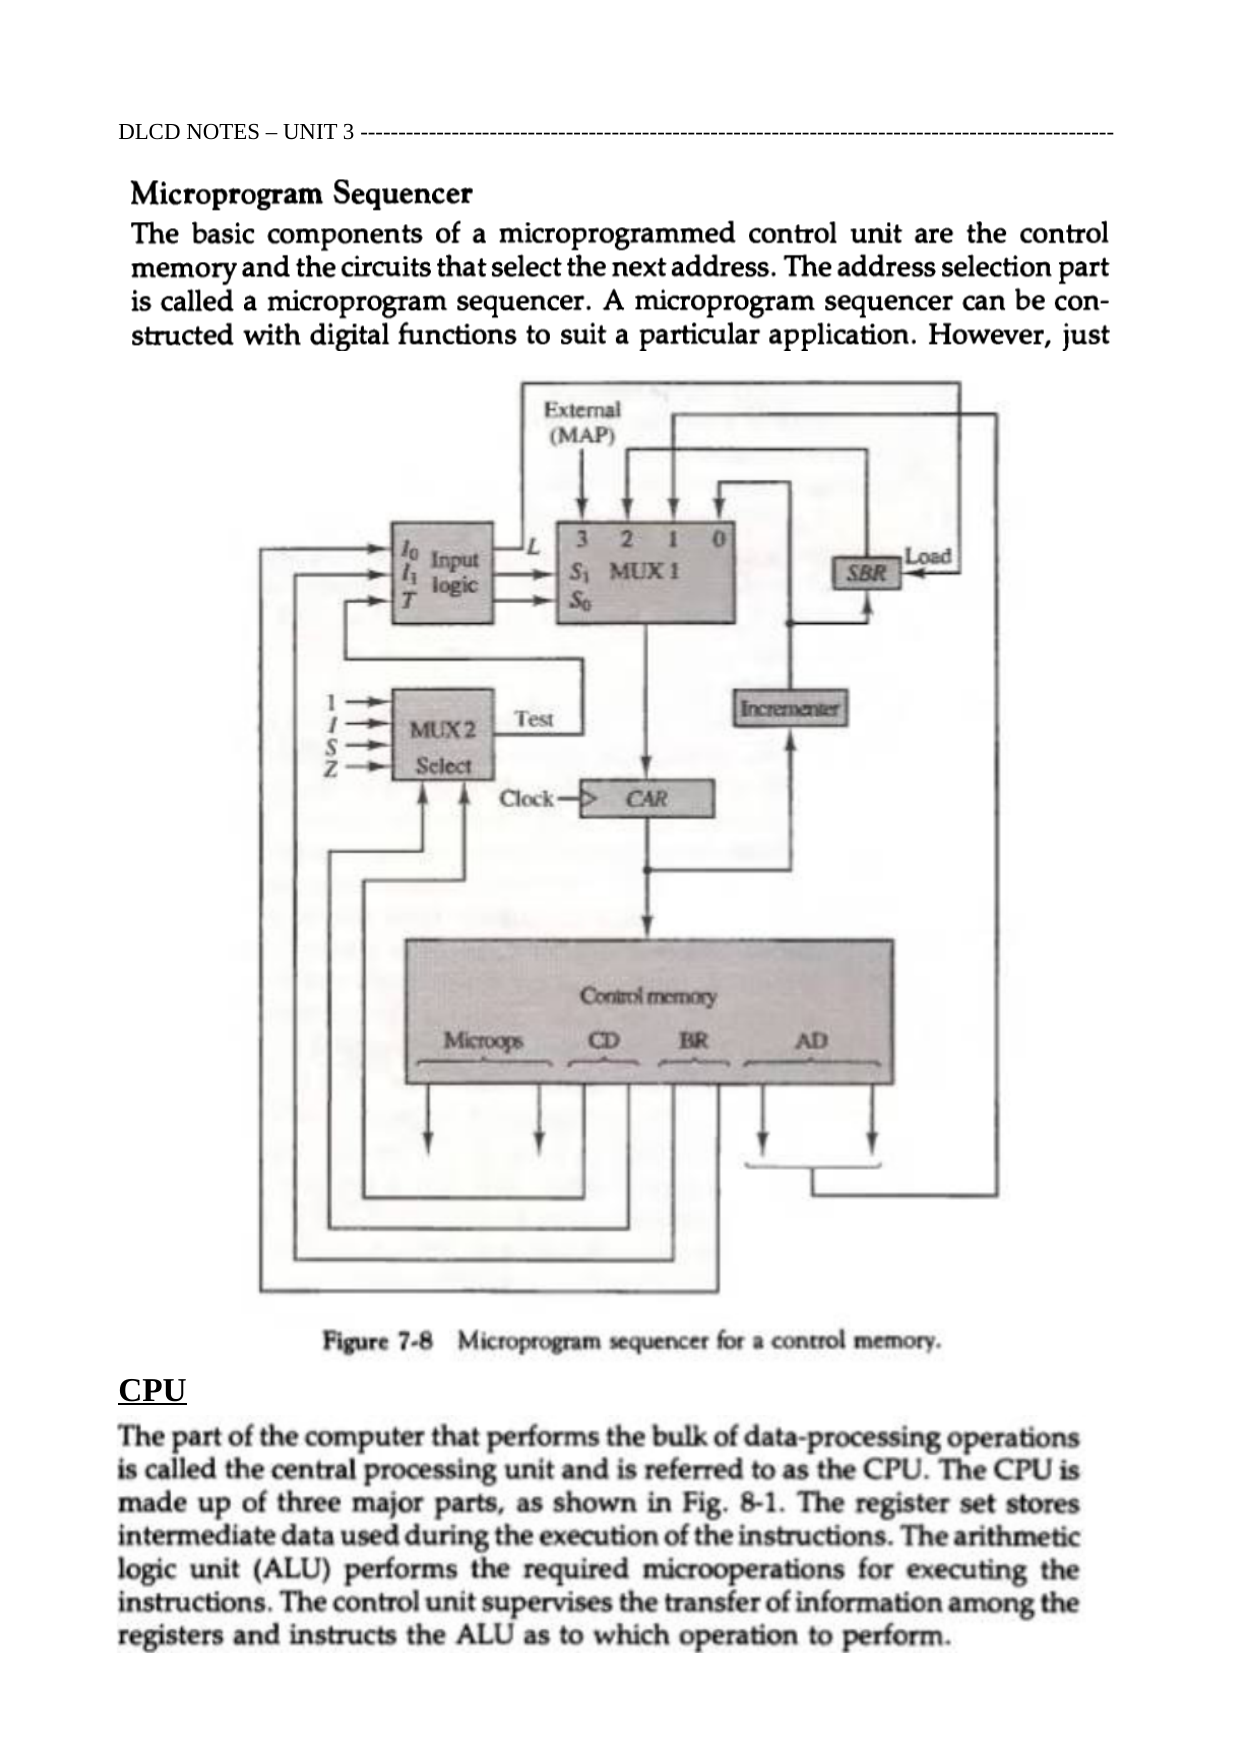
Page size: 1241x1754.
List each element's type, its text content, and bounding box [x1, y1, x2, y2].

picture [118, 173, 1123, 351]
picture [116, 1415, 1092, 1653]
text CPU [118, 351, 1122, 1408]
picture [228, 375, 1026, 1370]
